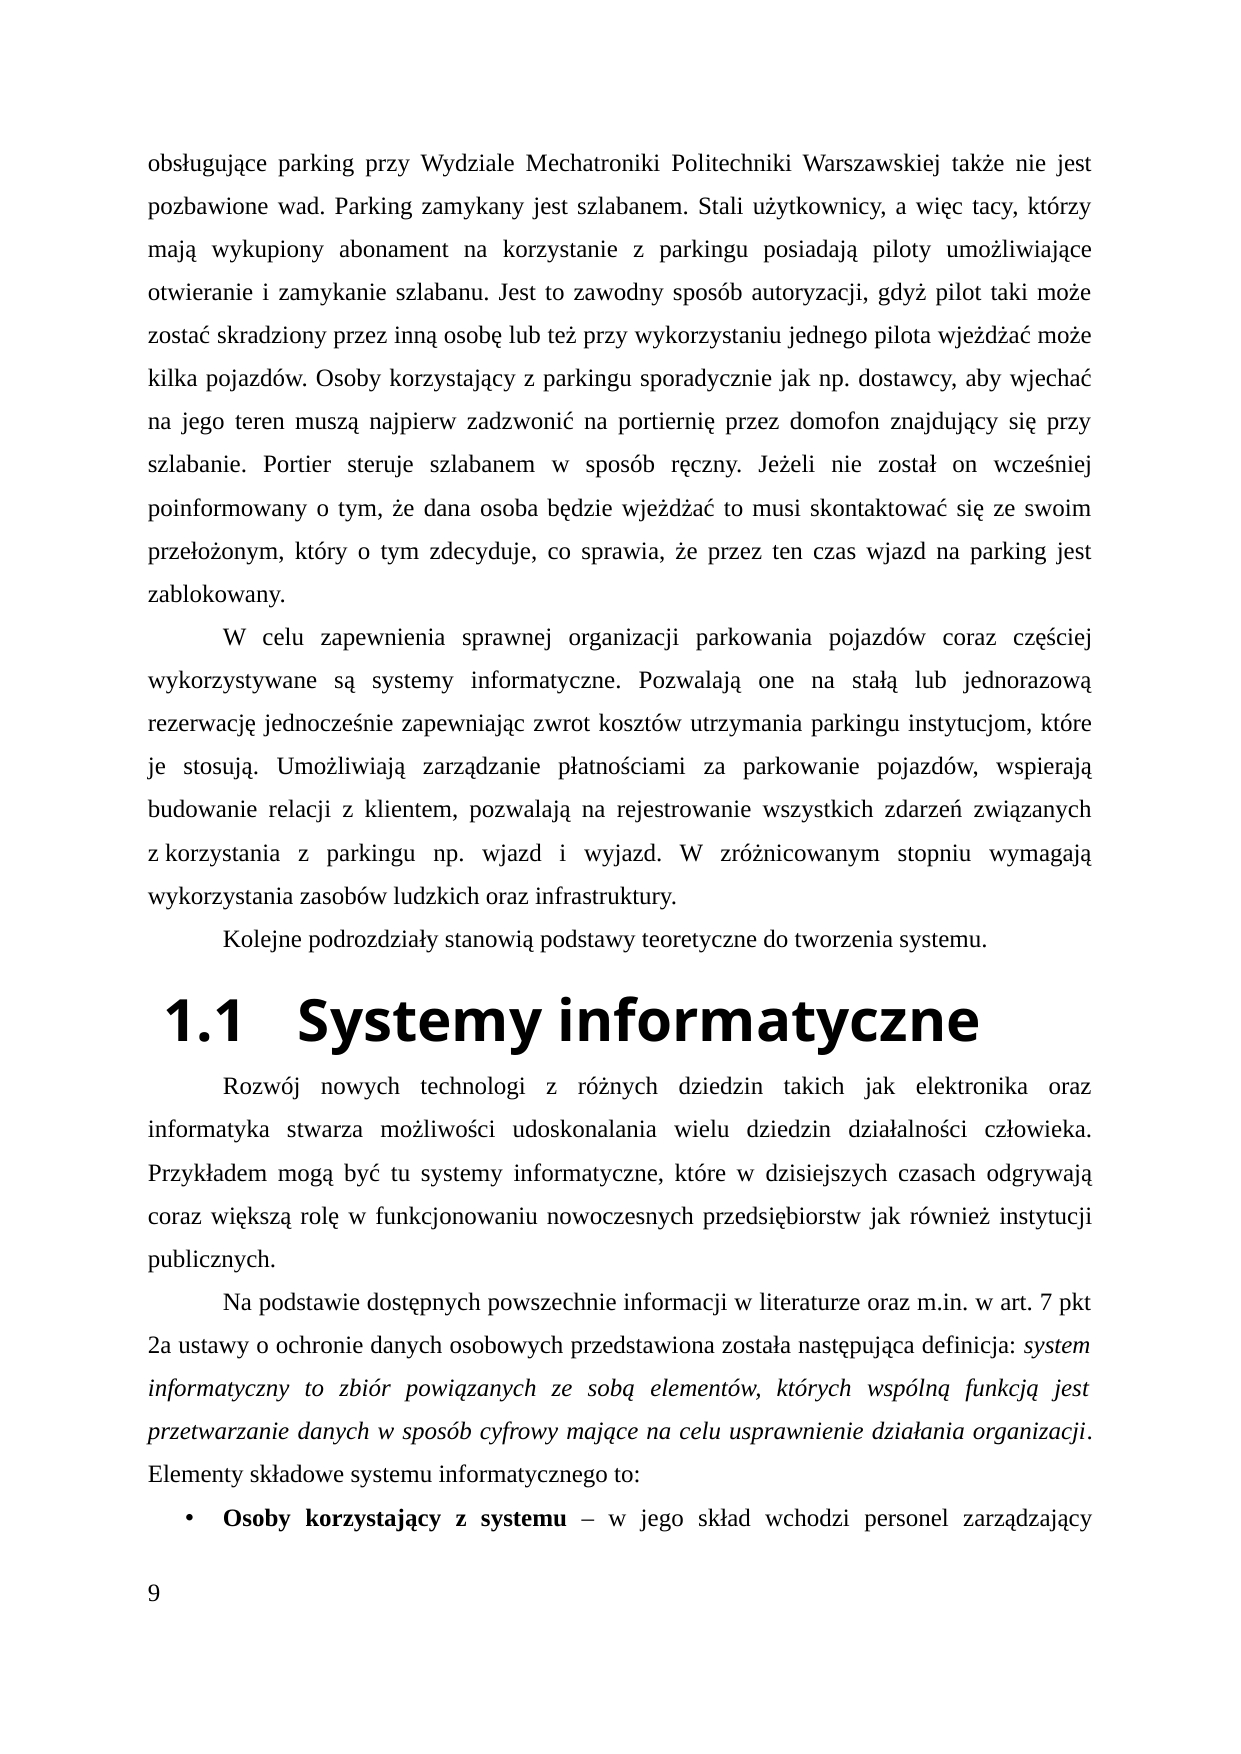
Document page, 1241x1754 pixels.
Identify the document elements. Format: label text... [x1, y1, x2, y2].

list Osoby korzystający z systemu – w jego skład wchodzi personel zarządzający [185, 1503, 1093, 1531]
text Kolejne podrozdziały stanowią podstawy teoretyczne do tworzenia systemu. [148, 924, 1093, 953]
text obsługujące parking przy Wydziale Mechatroniki Politechniki Warszawskiej także nie jest pozbawione wad. Parking zamykany jest szlabanem. Stali użytkownicy, a więc tacy, którzy mają wykupiony abonament na korzystanie z parkingu posiadają piloty umożliwiające otwieranie i zamykanie szlabanu. Jest to zawodny sposób autoryzacji, gdyż pilot taki może zostać skradziony przez inną osobę lub też przy wykorzystaniu jednego pilota wjeżdżać może kilka pojazdów. Osoby korzystający z parkingu sporadycznie jak np. dostawcy, aby wjechać na jego teren muszą najpierw zadzwonić na portiernię przez domofon znajdujący się przy szlabanie. Portier steruje szlabanem w sposób ręczny. Jeżeli nie został on wcześniej poinformowany o tym, że dana osoba będzie wjeżdżać to musi skontaktować się ze swoim przełożonym, który o tym zdecyduje, co sprawia, że przez ten czas wjazd na parking jest zablokowany. [148, 148, 1093, 608]
subtitle Systemy informatyczne [148, 979, 1093, 1059]
text Na podstawie dostępnych powszechnie informacji w literaturze oraz m.in. w art. 7 pkt 2a ustawy o ochronie danych osobowych przedstawiona została następująca definicja: system informatyczny to zbiór powiązanych ze sobą elementów, których wspólną funkcją jest przetwarzanie danych w sposób cyfrowy mające na celu usprawnienie działania organizacji. Elementy składowe systemu informatycznego to: [148, 1287, 1093, 1488]
text Rozwój nowych technologi z różnych dziedzin takich jak elektronika oraz informatyka stwarza możliwości udoskonalania wielu dziedzin działalności człowieka. Przykładem mogą być tu systemy informatyczne, które w dzisiejszych czasach odgrywają coraz większą rolę w funkcjonowaniu nowoczesnych przedsiębiorstw jak również instytucji publicznych. [148, 1071, 1093, 1273]
text W celu zapewnienia sprawnej organizacji parkowania pojazdów coraz częściej wykorzystywane są systemy informatyczne. Pozwalają one na stałą lub jednorazową rezerwację jednocześnie zapewniając zwrot kosztów utrzymania parkingu instytucjom, które je stosują. Umożliwiają zarządzanie płatnościami za parkowanie pojazdów, wspierają budowanie relacji z klientem, pozwalają na rejestrowanie wszystkich zdarzeń związanych z korzystania z parkingu np. wjazd i wyjazd. W zróżnicowanym stopniu wymagają wykorzystania zasobów ludzkich oraz infrastruktury. [148, 622, 1093, 909]
